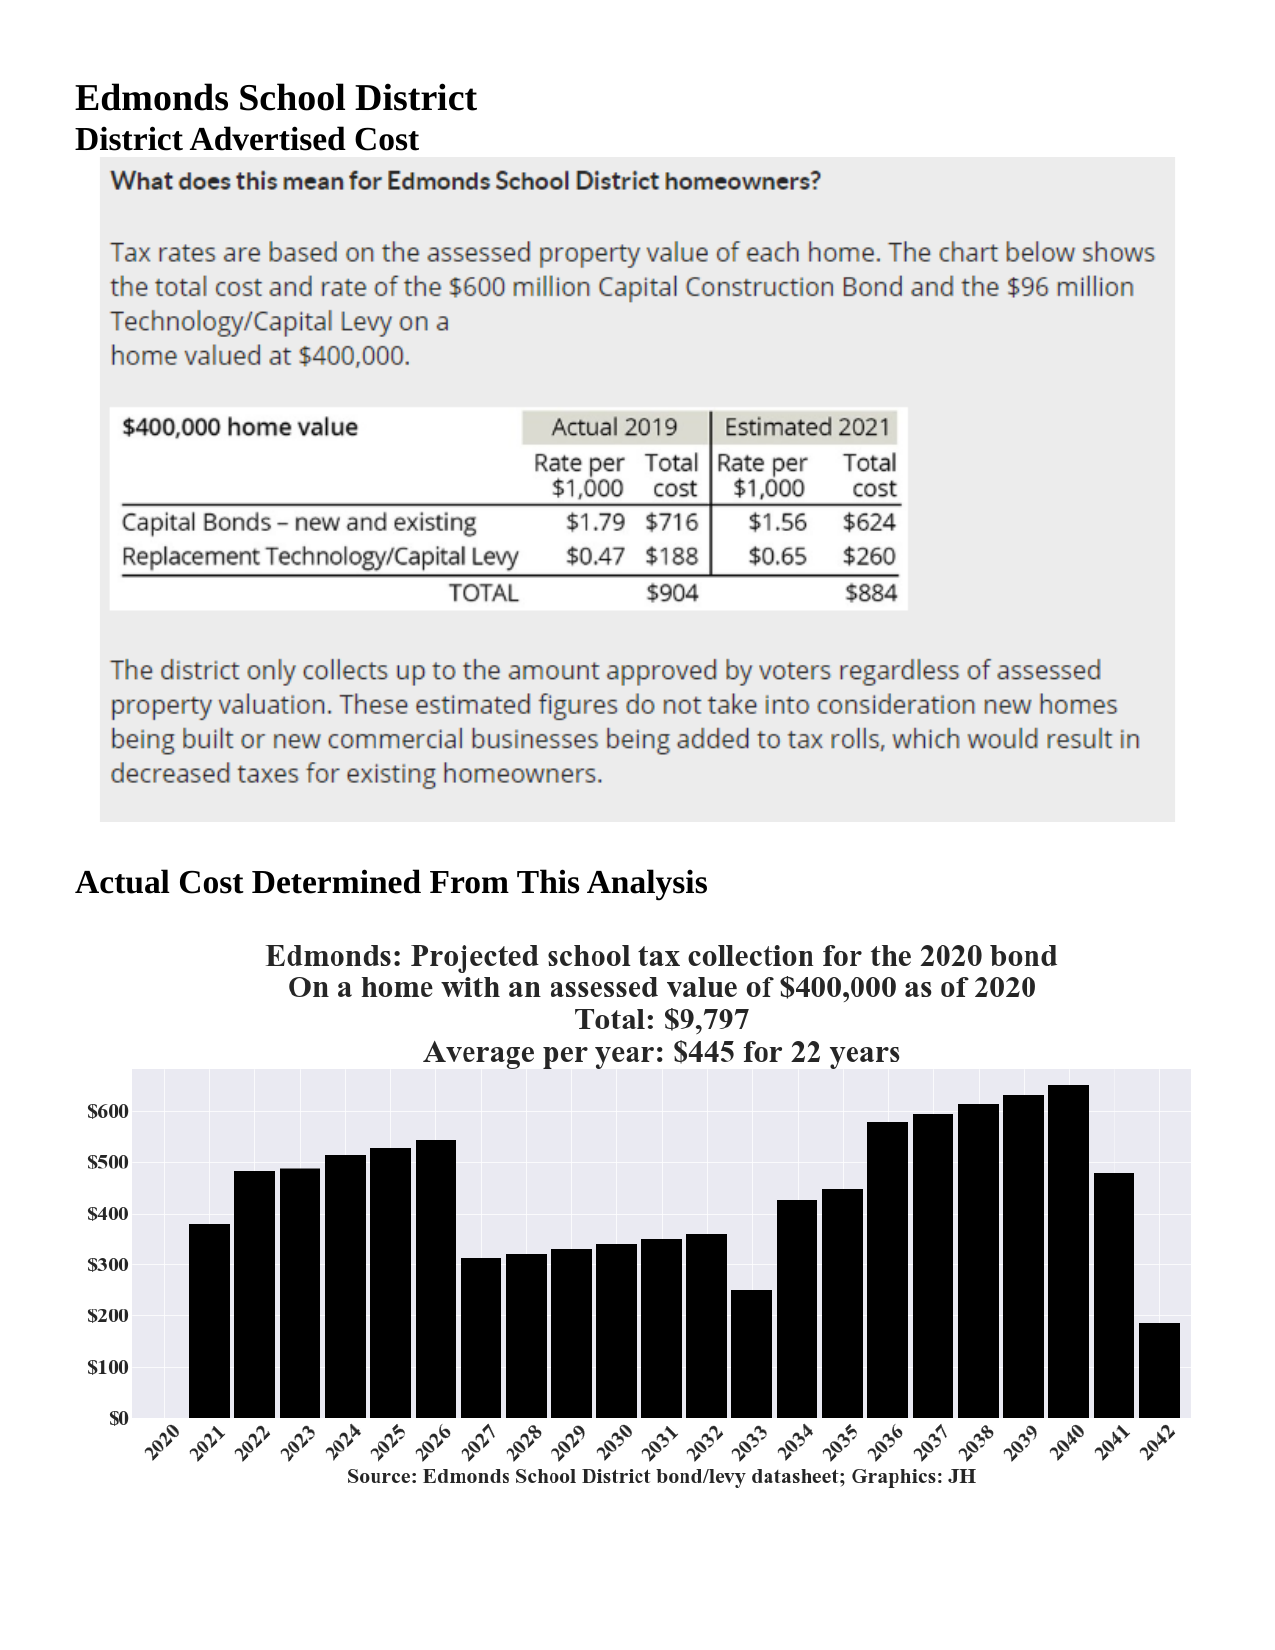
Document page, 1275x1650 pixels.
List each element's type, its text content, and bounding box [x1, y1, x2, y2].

picture [75, 935, 1200, 1498]
picture [99, 157, 1176, 822]
subtitle District Advertised Cost [75, 119, 1200, 157]
subtitle Edmonds School District [75, 75, 1200, 119]
subtitle Actual Cost Determined From This Analysis [75, 862, 1200, 900]
